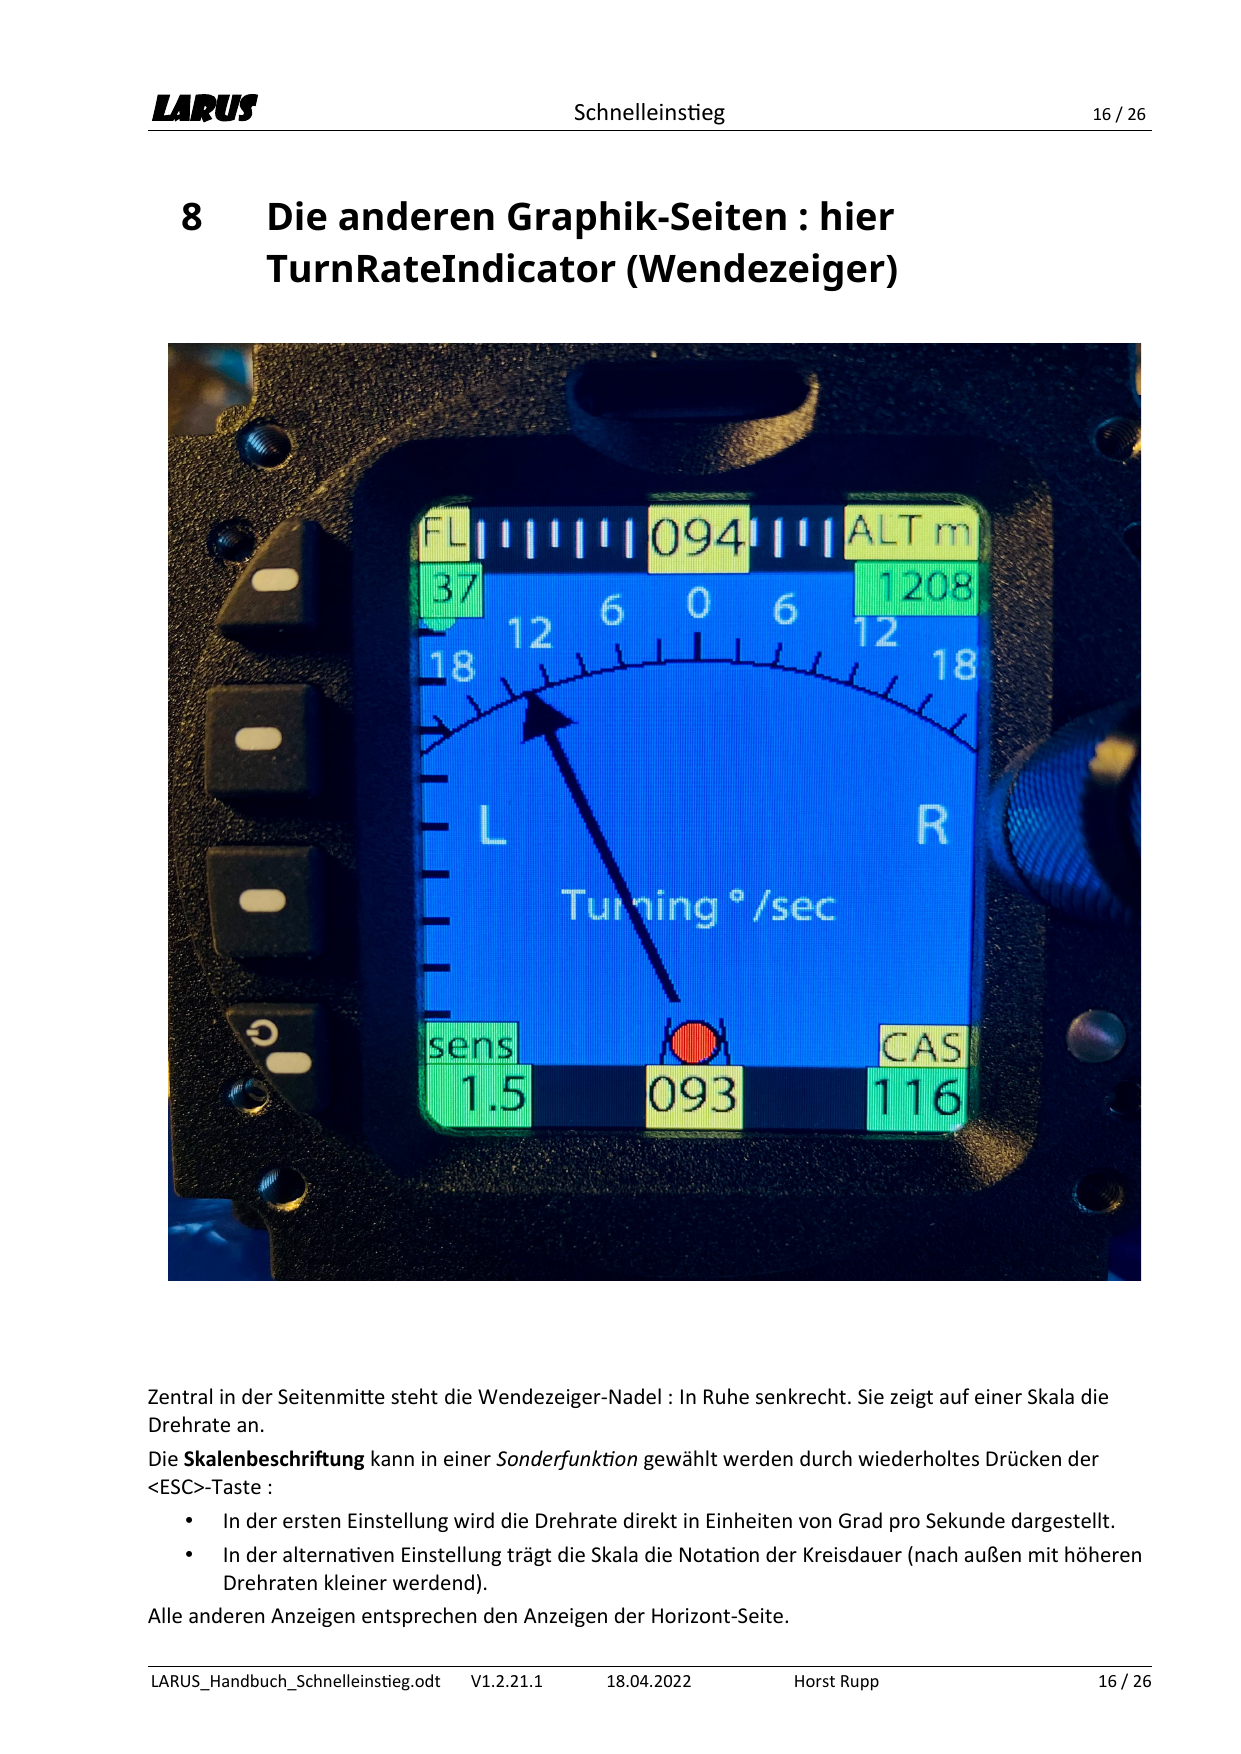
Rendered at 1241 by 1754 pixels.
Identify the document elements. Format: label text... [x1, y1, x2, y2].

text Alle anderen Anzeigen entsprechen den Anzeigen der Horizont-Seite. [148, 1602, 1152, 1630]
text Zentral in der Seitenmitte steht die Wendezeiger-Nadel : In Ruhe senkrecht. Sie zeigt auf einer Skala die Drehrate an. [148, 1382, 1152, 1438]
list In der alternativen Einstellung trägt die Skala die Notation der Kreisdauer (nach außen mit höheren Drehraten kleiner werdend). [185, 1540, 1152, 1596]
text Die Skalenbeschriftung kann in einer Sonderfunktion gewählt werden durch wiederholtes Drücken der <ESC>-Taste : [148, 1444, 1152, 1500]
list In der ersten Einstellung wird die Drehrate direkt in Einheiten von Grad pro Sekunde dargestellt. [185, 1506, 1152, 1534]
subtitle Die anderen Graphik-Seiten : hier TurnRateIndicator (Wendezeiger) [148, 155, 1128, 317]
picture [168, 343, 1142, 1281]
